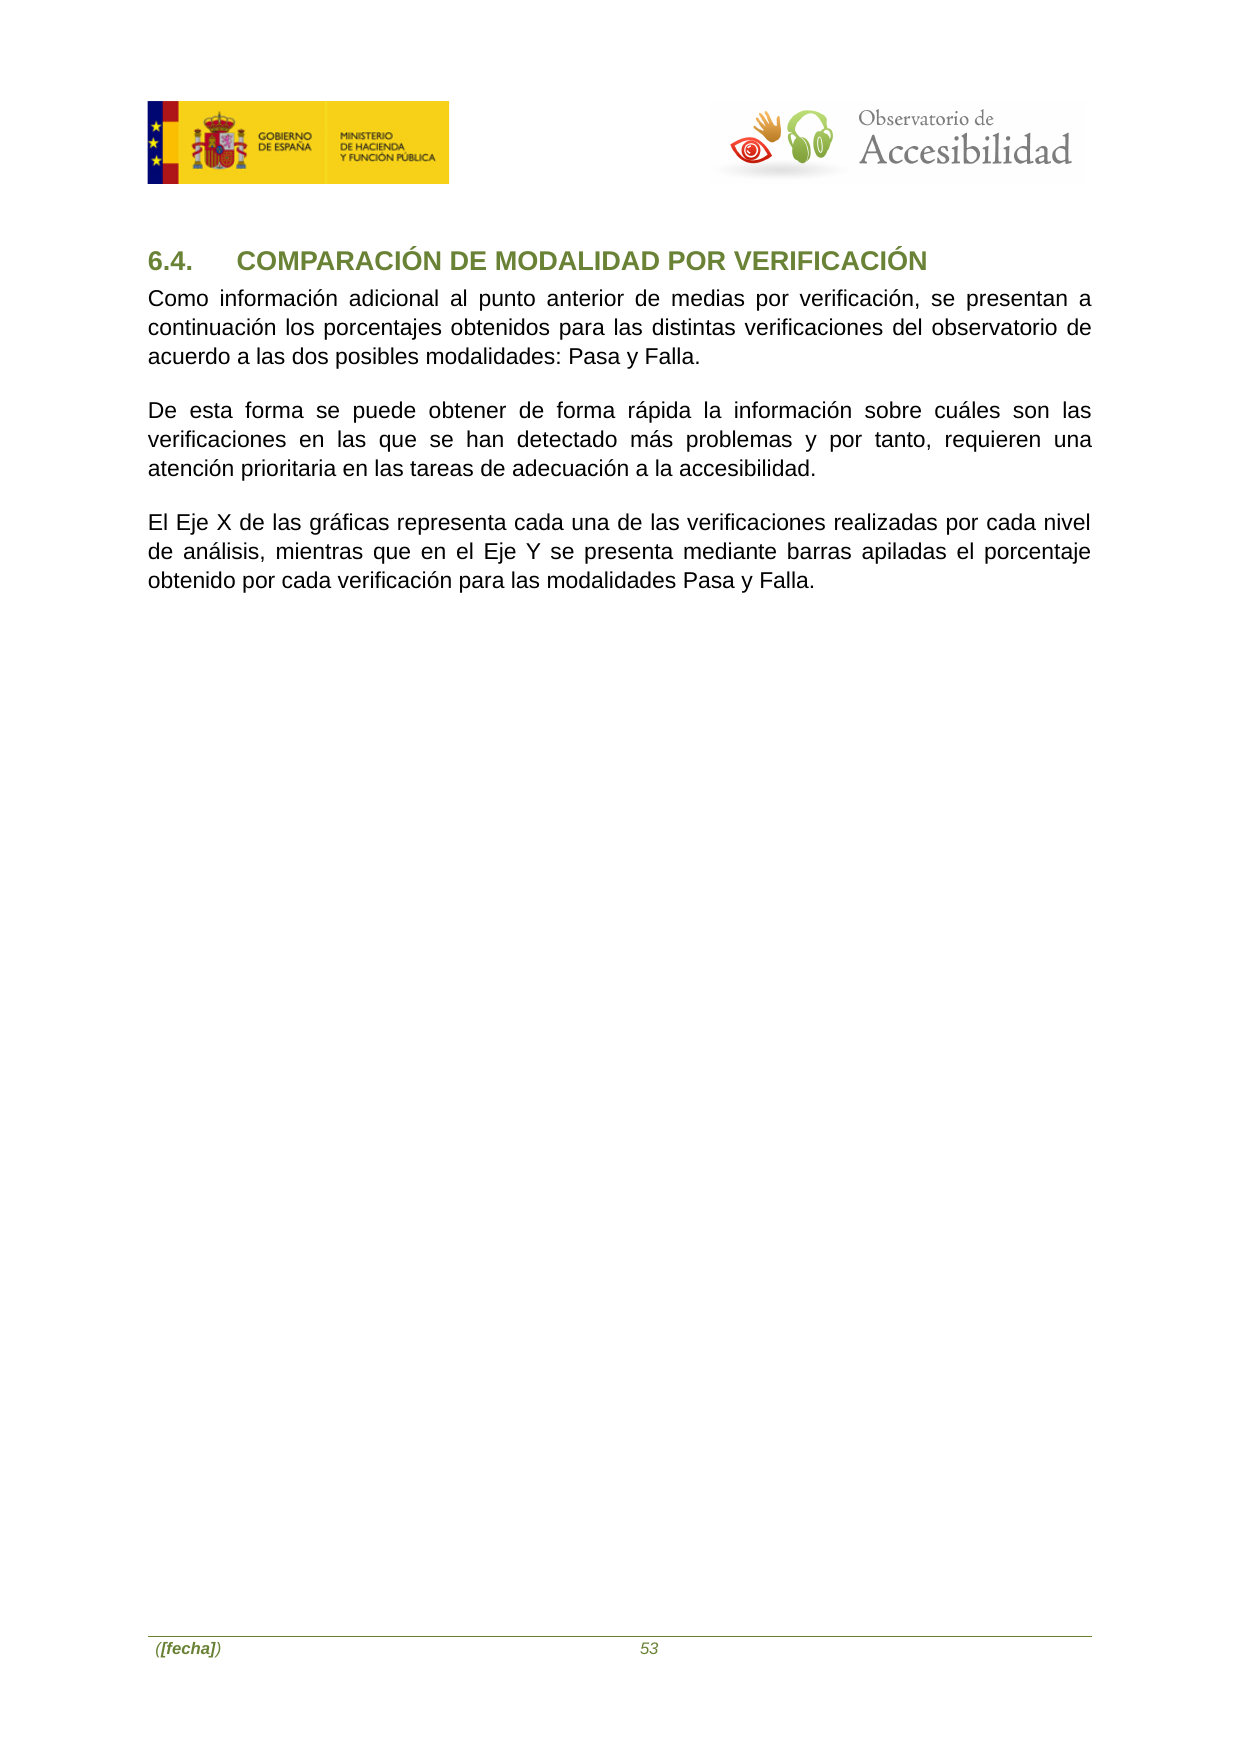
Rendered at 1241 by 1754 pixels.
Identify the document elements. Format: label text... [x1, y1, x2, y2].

text El Eje X de las gráficas representa cada una de las verificaciones realizadas por cada nivel de análisis, mientras que en el Eje Y se presenta mediante barras apiladas el porcentaje obtenido por cada verificación para las modalidades Pasa y Falla. [148, 509, 1092, 593]
picture [147, 101, 450, 184]
subtitle Comparación de Modalidad por Verificación [148, 245, 1092, 276]
picture [710, 101, 1086, 184]
text Como información adicional al punto anterior de medias por verificación, se presentan a continuación los porcentajes obtenidos para las distintas verificaciones del observatorio de acuerdo a las dos posibles modalidades: Pasa y Falla. [148, 285, 1092, 369]
text De esta forma se puede obtener de forma rápida la información sobre cuáles son las verificaciones en las que se han detectado más problemas y por tanto, requieren una atención prioritaria en las tareas de adecuación a la accesibilidad. [148, 397, 1092, 481]
